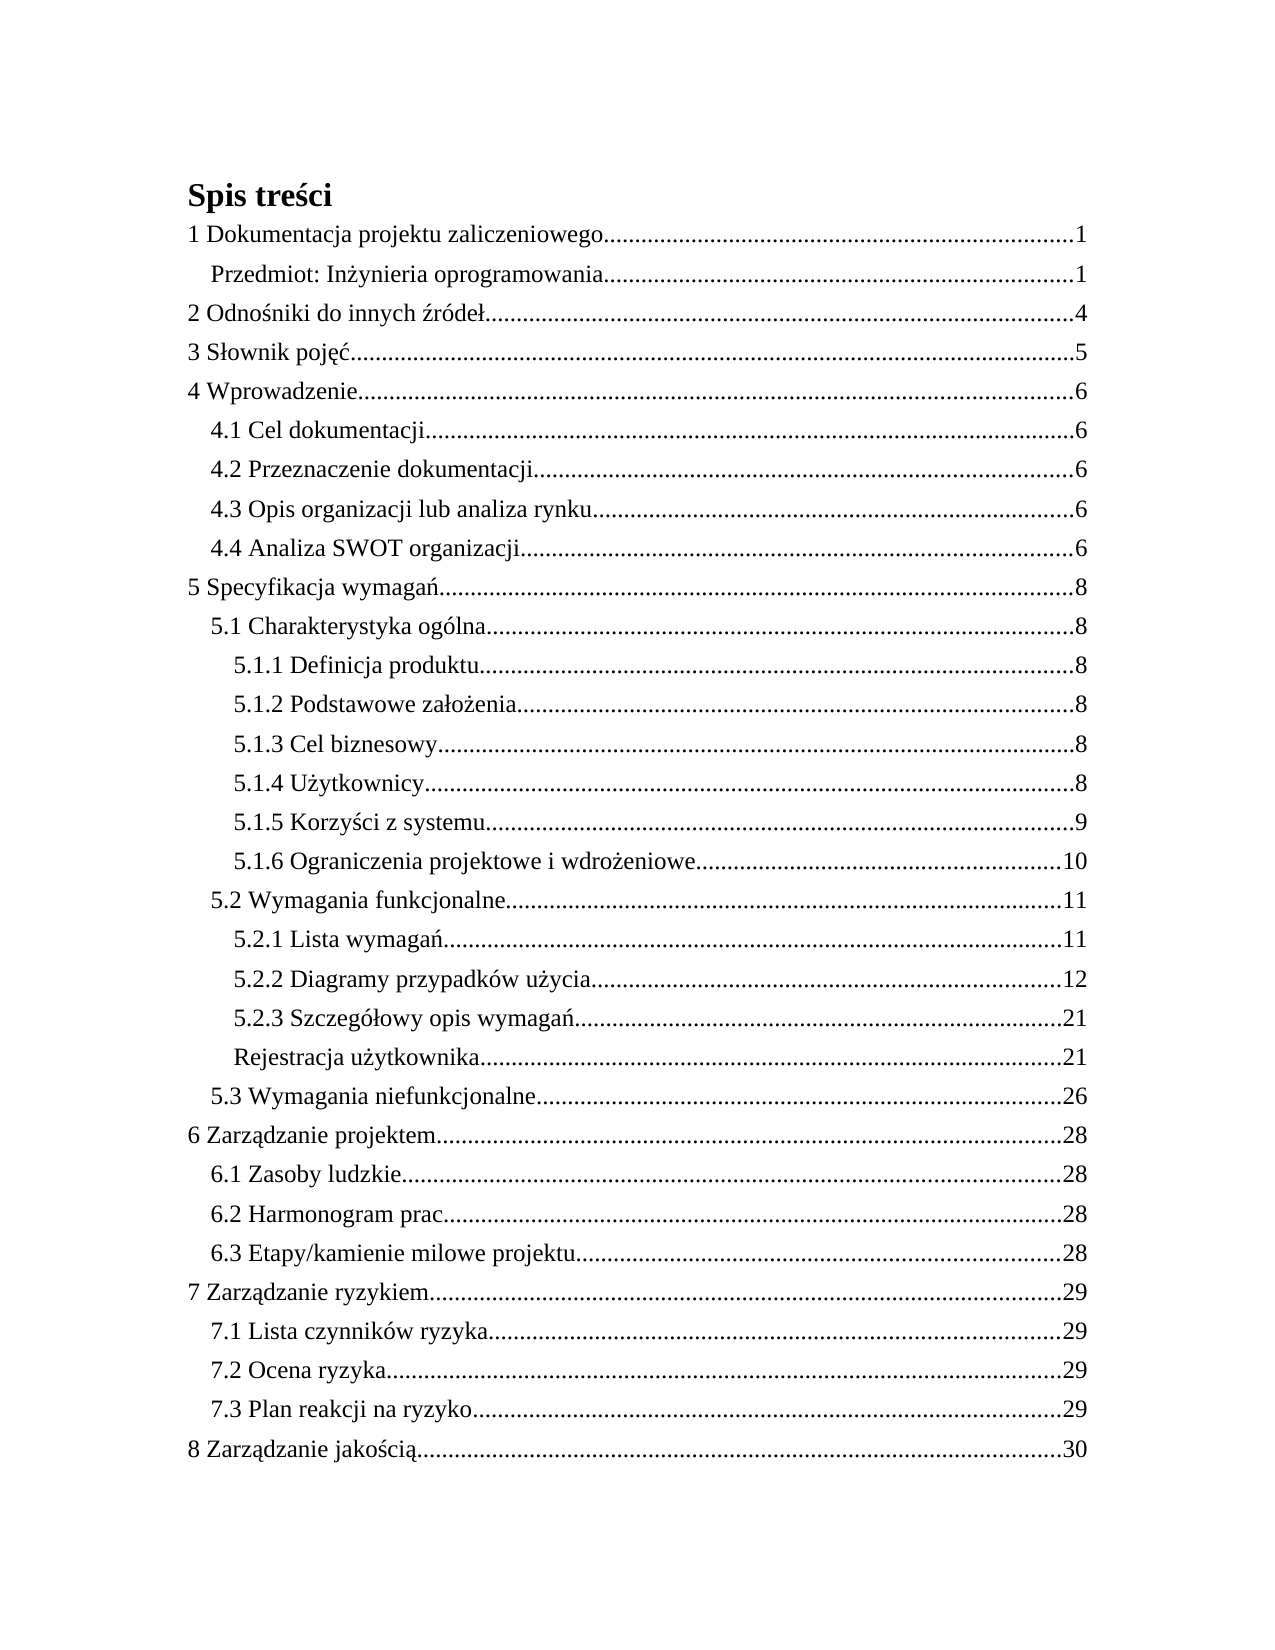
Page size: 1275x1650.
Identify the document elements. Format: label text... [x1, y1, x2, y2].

text 5.2.3 Szczegółowy opis wymagań 21 [233, 1003, 1087, 1032]
text Rejestracja użytkownika 21 [233, 1042, 1087, 1071]
text 5.1 Charakterystyka ogólna 8 [210, 611, 1087, 640]
text 5.1.1 Definicja produktu 8 [233, 650, 1087, 679]
text 5.1.2 Podstawowe założenia 8 [233, 689, 1087, 718]
text 5.2.1 Lista wymagań 11 [233, 924, 1087, 953]
text 7.3 Plan reakcji na ryzyko 29 [210, 1394, 1087, 1423]
text 5.1.4 Użytkownicy 8 [233, 768, 1087, 797]
text 4 Wprowadzenie 6 [187, 376, 1087, 405]
text 4.1 Cel dokumentacji 6 [210, 415, 1087, 444]
text 4.2 Przeznaczenie dokumentacji 6 [210, 454, 1087, 483]
text 1 Dokumentacja projektu zaliczeniowego 1 [187, 219, 1087, 248]
text 8 Zarządzanie jakością 30 [187, 1434, 1087, 1462]
text 5.3 Wymagania niefunkcjonalne 26 [210, 1081, 1087, 1110]
text 4.3 Opis organizacji lub analiza rynku 6 [210, 494, 1087, 522]
text 6.2 Harmonogram prac 28 [210, 1199, 1087, 1227]
text 6.3 Etapy/kamienie milowe projektu 28 [210, 1238, 1087, 1267]
text 5.1.6 Ograniczenia projektowe i wdrożeniowe 10 [233, 846, 1087, 875]
text 3 Słownik pojęć 5 [187, 337, 1087, 366]
text Przedmiot: Inżynieria oprogramowania 1 [210, 259, 1087, 287]
subtitle Spis treści [187, 175, 1087, 213]
text 5.1.3 Cel biznesowy 8 [233, 729, 1087, 757]
text 5.2.2 Diagramy przypadków użycia 12 [233, 964, 1087, 992]
text 6 Zarządzanie projektem 28 [187, 1120, 1087, 1149]
text 5 Specyfikacja wymagań 8 [187, 572, 1087, 601]
text 6.1 Zasoby ludzkie 28 [210, 1159, 1087, 1188]
text 7.2 Ocena ryzyka 29 [210, 1355, 1087, 1384]
text 7.1 Lista czynników ryzyka 29 [210, 1316, 1087, 1345]
text 5.2 Wymagania funkcjonalne 11 [210, 885, 1087, 914]
text 5.1.5 Korzyści z systemu 9 [233, 807, 1087, 836]
text 7 Zarządzanie ryzykiem 29 [187, 1277, 1087, 1306]
text 4.4 Analiza SWOT organizacji 6 [210, 533, 1087, 562]
text 2 Odnośniki do innych źródeł 4 [187, 298, 1087, 327]
